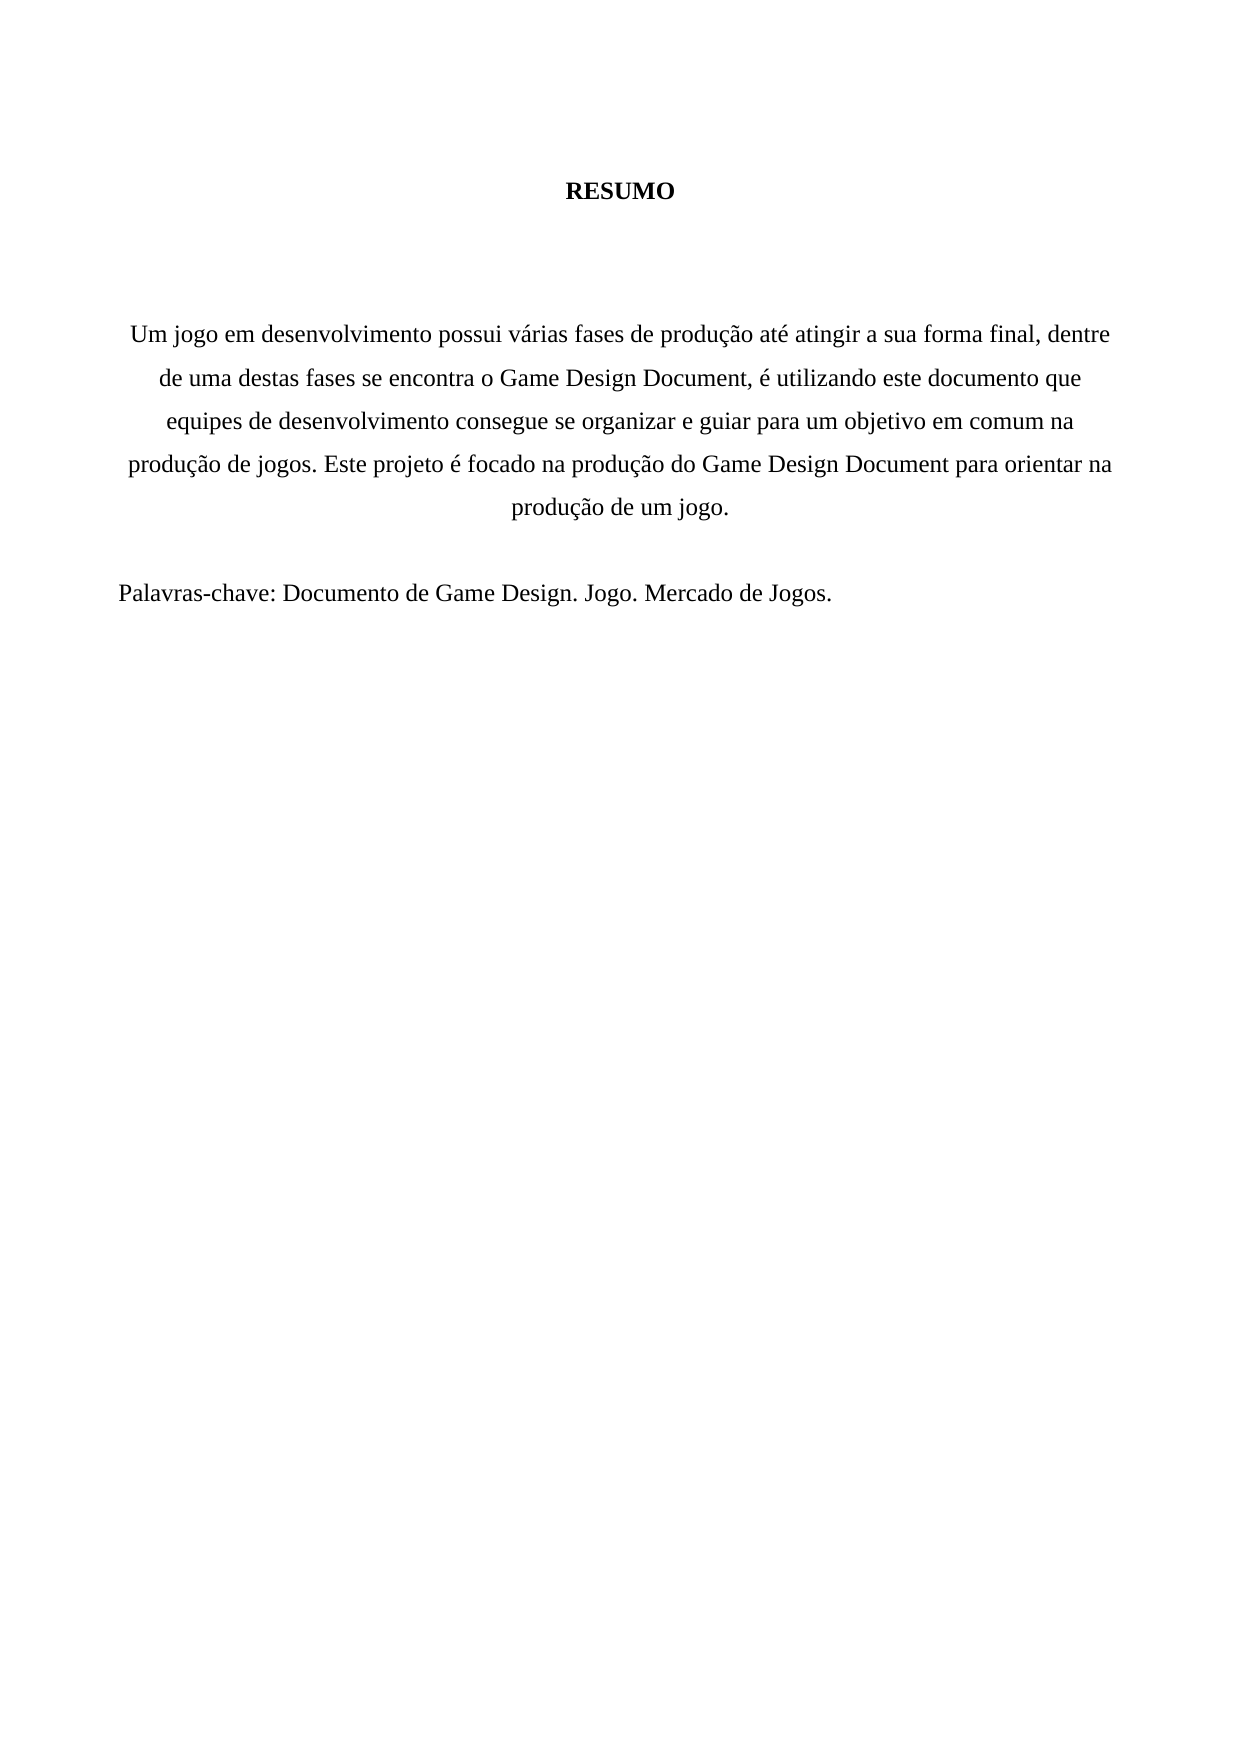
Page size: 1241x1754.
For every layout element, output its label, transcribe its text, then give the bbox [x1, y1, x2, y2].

text Palavras-chave: Documento de Game Design. Jogo. Mercado de Jogos. [118, 578, 1122, 607]
text Um jogo em desenvolvimento possui várias fases de produção até atingir a sua forma final, dentre de uma destas fases se encontra o Game Design Document, é utilizando este documento que equipes de desenvolvimento consegue se organizar e guiar para um objetivo em comum na produção de jogos. Este projeto é focado na produção do Game Design Document para orientar na produção de um jogo. [118, 319, 1122, 521]
text RESUMO [118, 176, 1122, 205]
